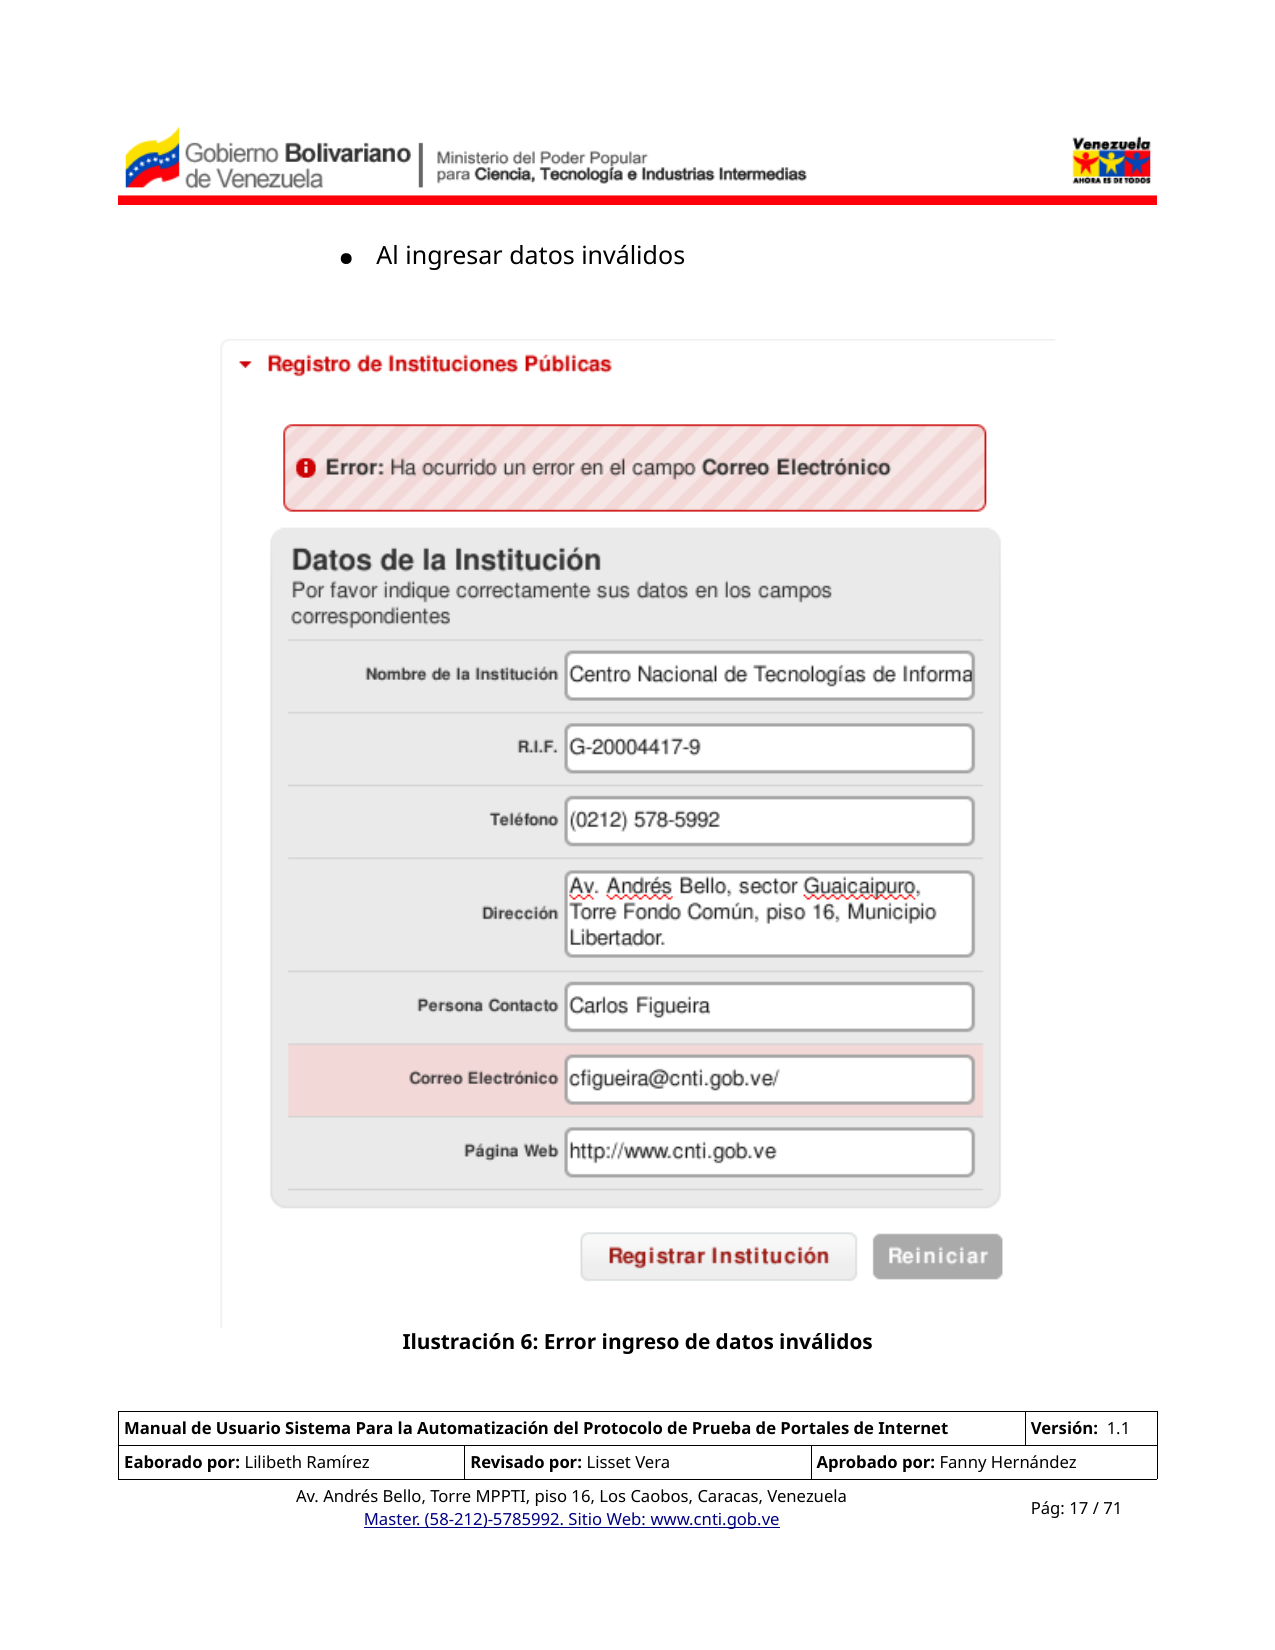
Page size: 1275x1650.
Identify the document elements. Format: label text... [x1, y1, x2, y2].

picture [118, 119, 1157, 205]
text Ilustración 6: Error ingreso de datos inválidos [219, 1328, 1056, 1356]
list Al ingresar datos inválidos [339, 238, 1098, 272]
picture [219, 339, 1056, 1328]
